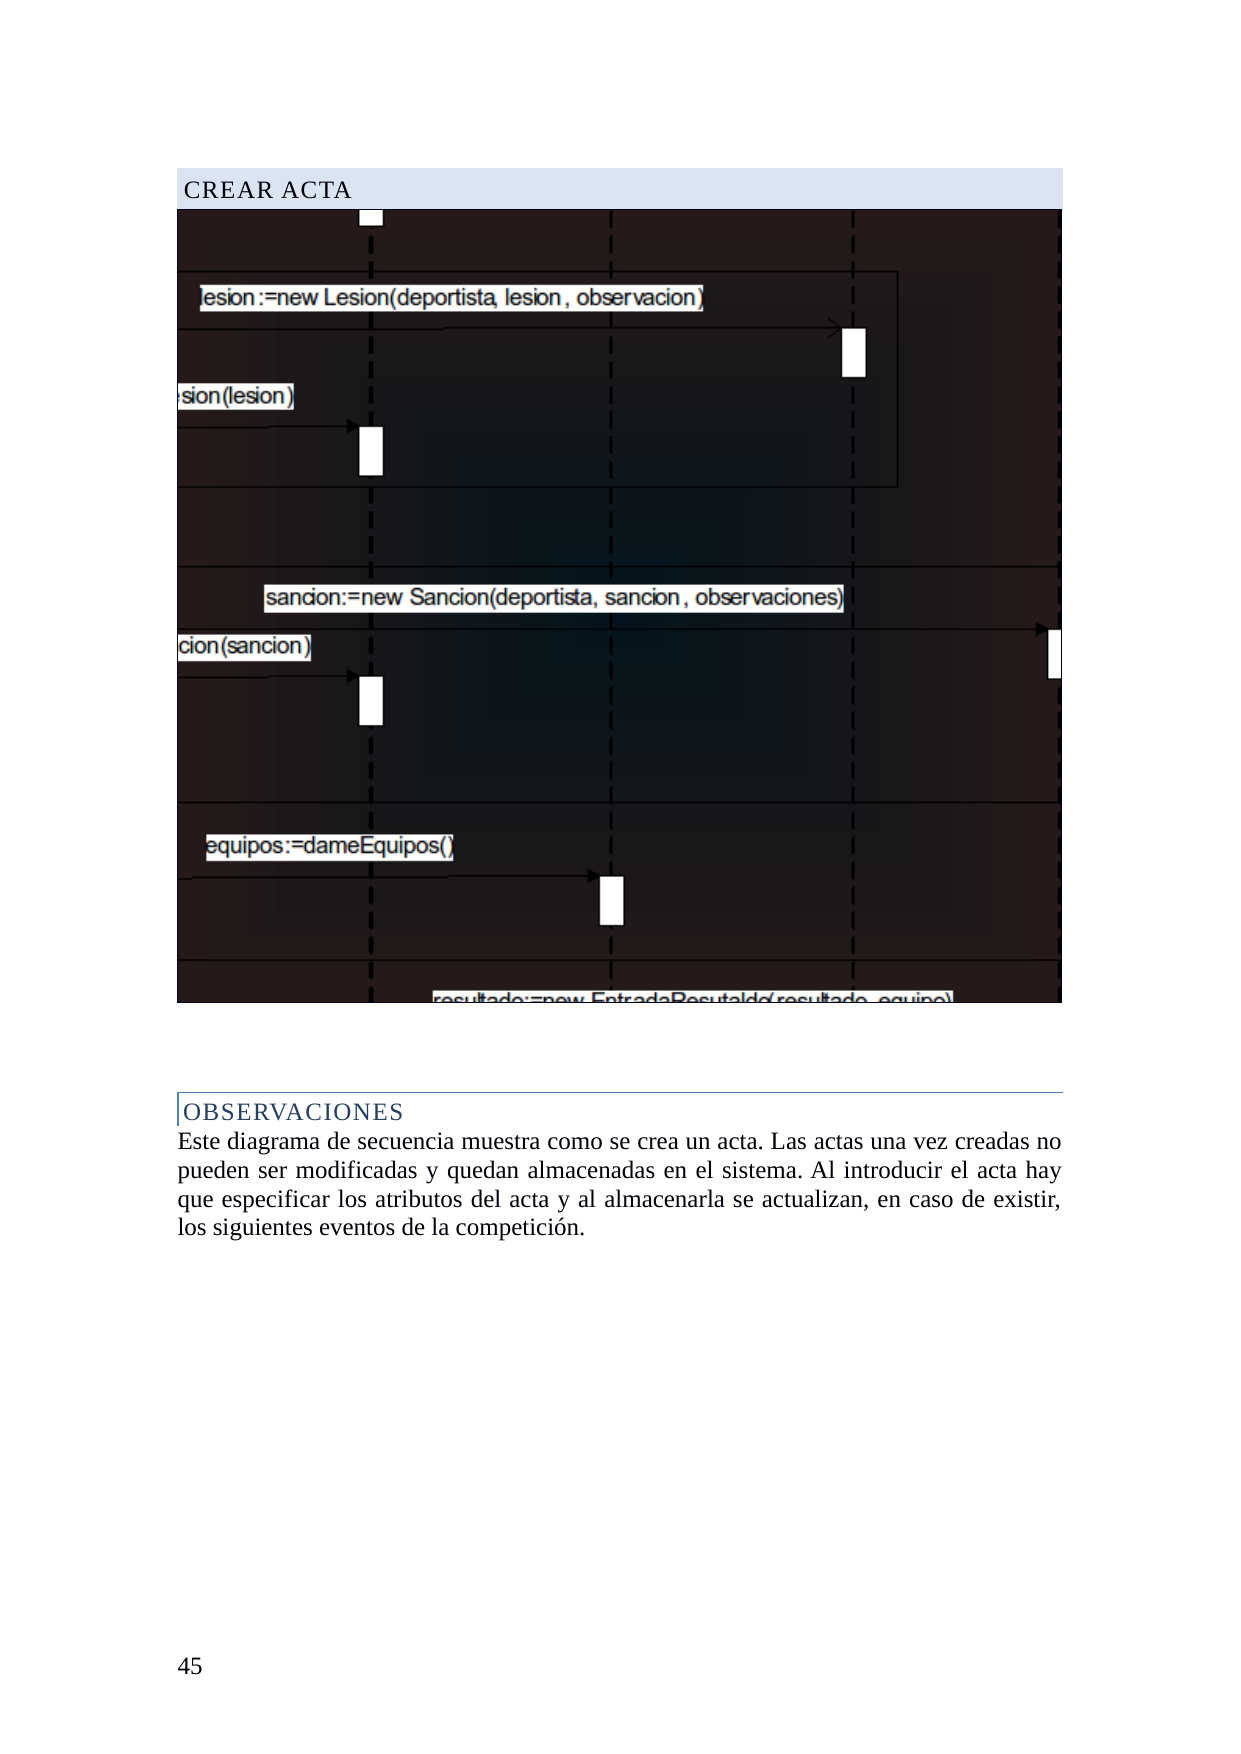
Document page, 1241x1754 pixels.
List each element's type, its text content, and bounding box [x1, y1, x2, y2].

text Este diagrama de secuencia muestra como se crea un acta. Las actas una vez creadas no pueden ser modificadas y quedan almacenadas en el sistema. Al introducir el acta hay que especificar los atributos del acta y al almacenarla se actualizan, en caso de existir, los siguientes eventos de la competición. [177, 1126, 1063, 1241]
subtitle Observaciones [179, 1093, 1063, 1126]
subtitle Crear acta [184, 175, 1057, 203]
picture [219, 210, 1020, 1002]
